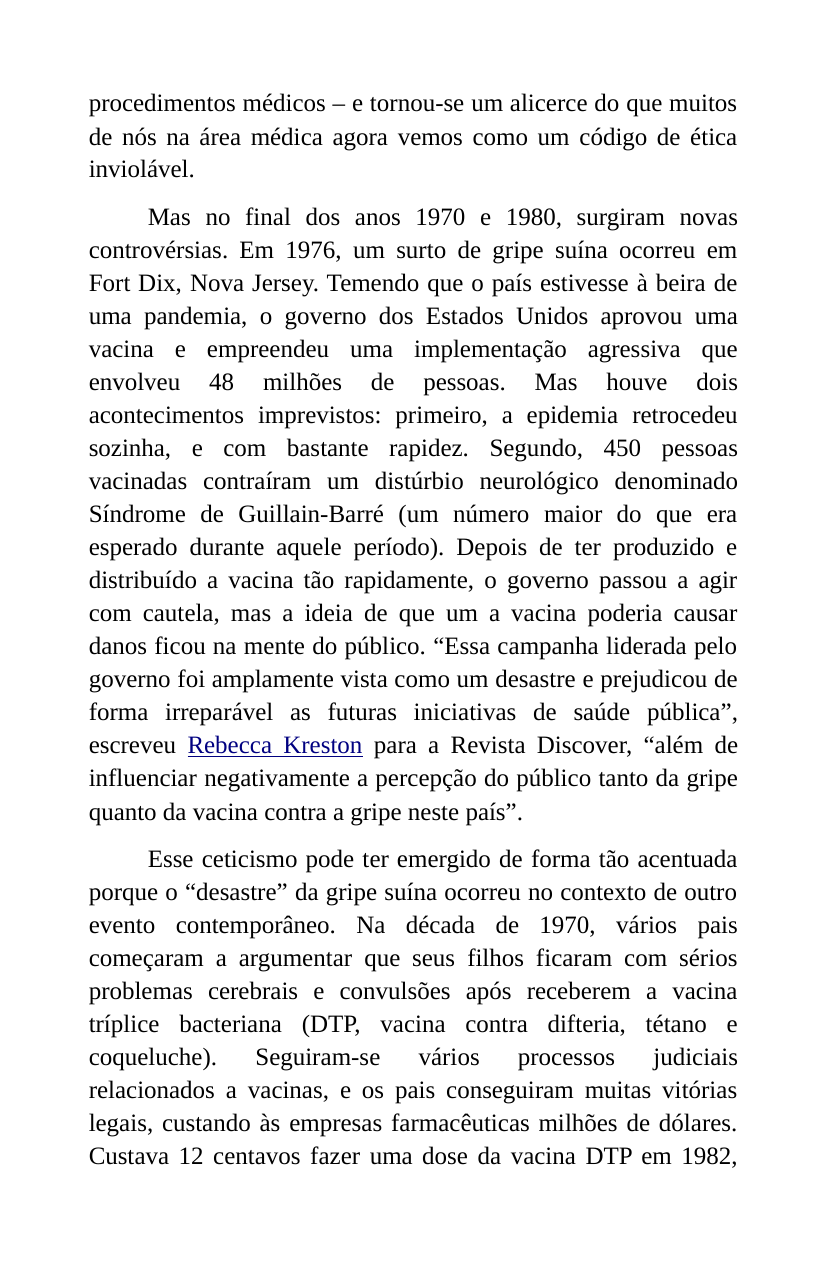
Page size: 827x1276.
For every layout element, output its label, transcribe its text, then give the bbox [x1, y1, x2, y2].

text Esse ceticismo pode ter emergido de forma tão acentuada porque o “desastre” da gripe suína ocorreu no contexto de outro evento contemporâneo. Na década de 1970, vários pais começaram a argumentar que seus filhos ficaram com sérios problemas cerebrais e convulsões após receberem a vacina tríplice bacteriana (DTP, vacina contra difteria, tétano e coqueluche). Seguiram-se vários processos judiciais relacionados a vacinas, e os pais conseguiram muitas vitórias legais, custando às empresas farmacêuticas milhões de dólares. Custava 12 centavos fazer uma dose da vacina DTP em 1982, [88, 844, 738, 1170]
text procedimentos médicos – e tornou-se um alicerce do que muitos de nós na área médica agora vemos como um código de ética inviolável. [88, 88, 738, 183]
text Mas no final dos anos 1970 e 1980, surgiram novas controvérsias. Em 1976, um surto de gripe suína ocorreu em Fort Dix, Nova Jersey. Temendo que o país estivesse à beira de uma pandemia, o governo dos Estados Unidos aprovou uma vacina e empreendeu uma implementação agressiva que envolveu 48 milhões de pessoas. Mas houve dois acontecimentos imprevistos: primeiro, a epidemia retrocedeu sozinha, e com bastante rapidez. Segundo, 450 pessoas vacinadas contraíram um distúrbio neurológico denominado Síndrome de Guillain-Barré (um número maior do que era esperado durante aquele período). Depois de ter produzido e distribuído a vacina tão rapidamente, o governo passou a agir com cautela, mas a ideia de que um a vacina poderia causar danos ficou na mente do público. “Essa campanha liderada pelo governo foi amplamente vista como um desastre e prejudicou de forma irreparável as futuras iniciativas de saúde pública”, escreveu Rebecca Kreston para a Revista Discover, “além de influenciar negativamente a percepção do público tanto da gripe quanto da vacina contra a gripe neste país”. [88, 202, 738, 825]
